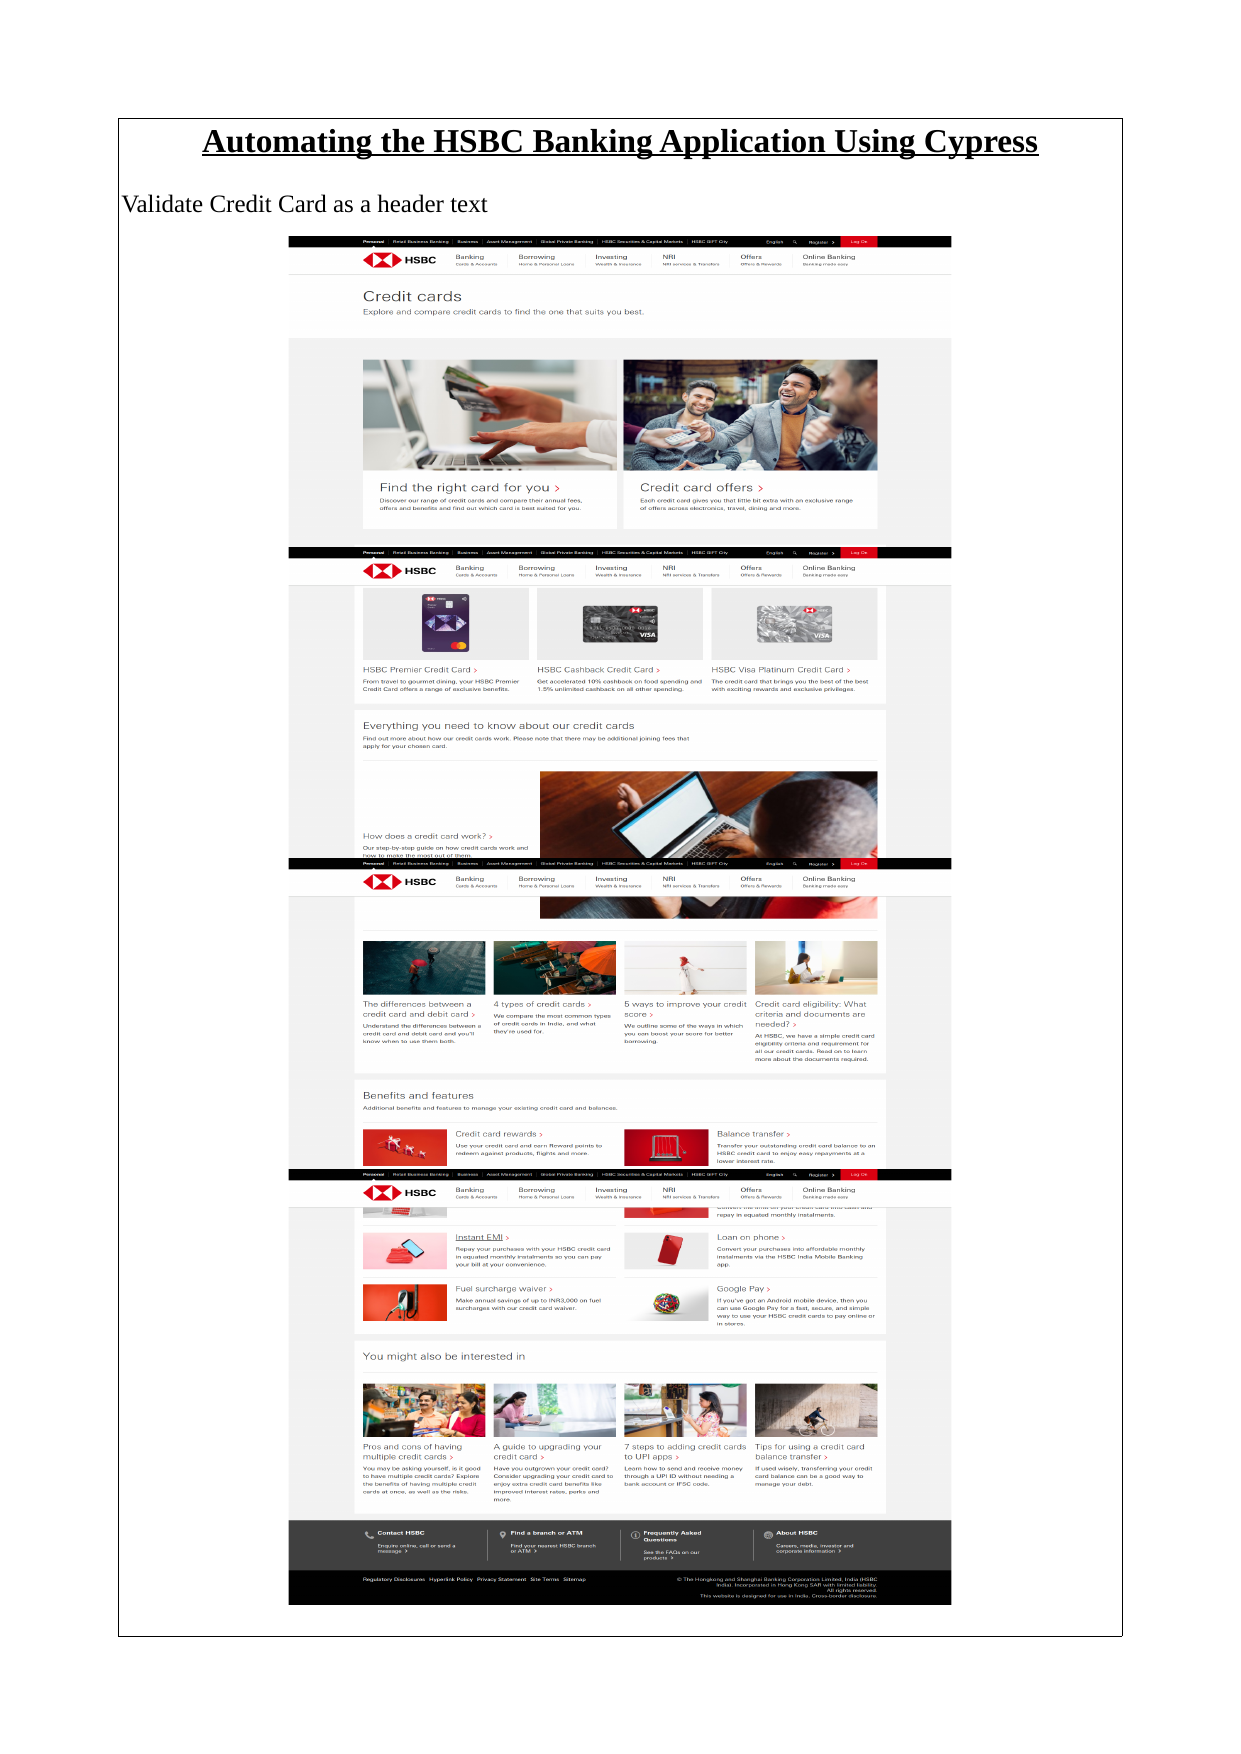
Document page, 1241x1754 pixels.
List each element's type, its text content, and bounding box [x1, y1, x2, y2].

text Validate Credit Card as a header text [121, 189, 1119, 218]
picture [288, 236, 952, 1605]
